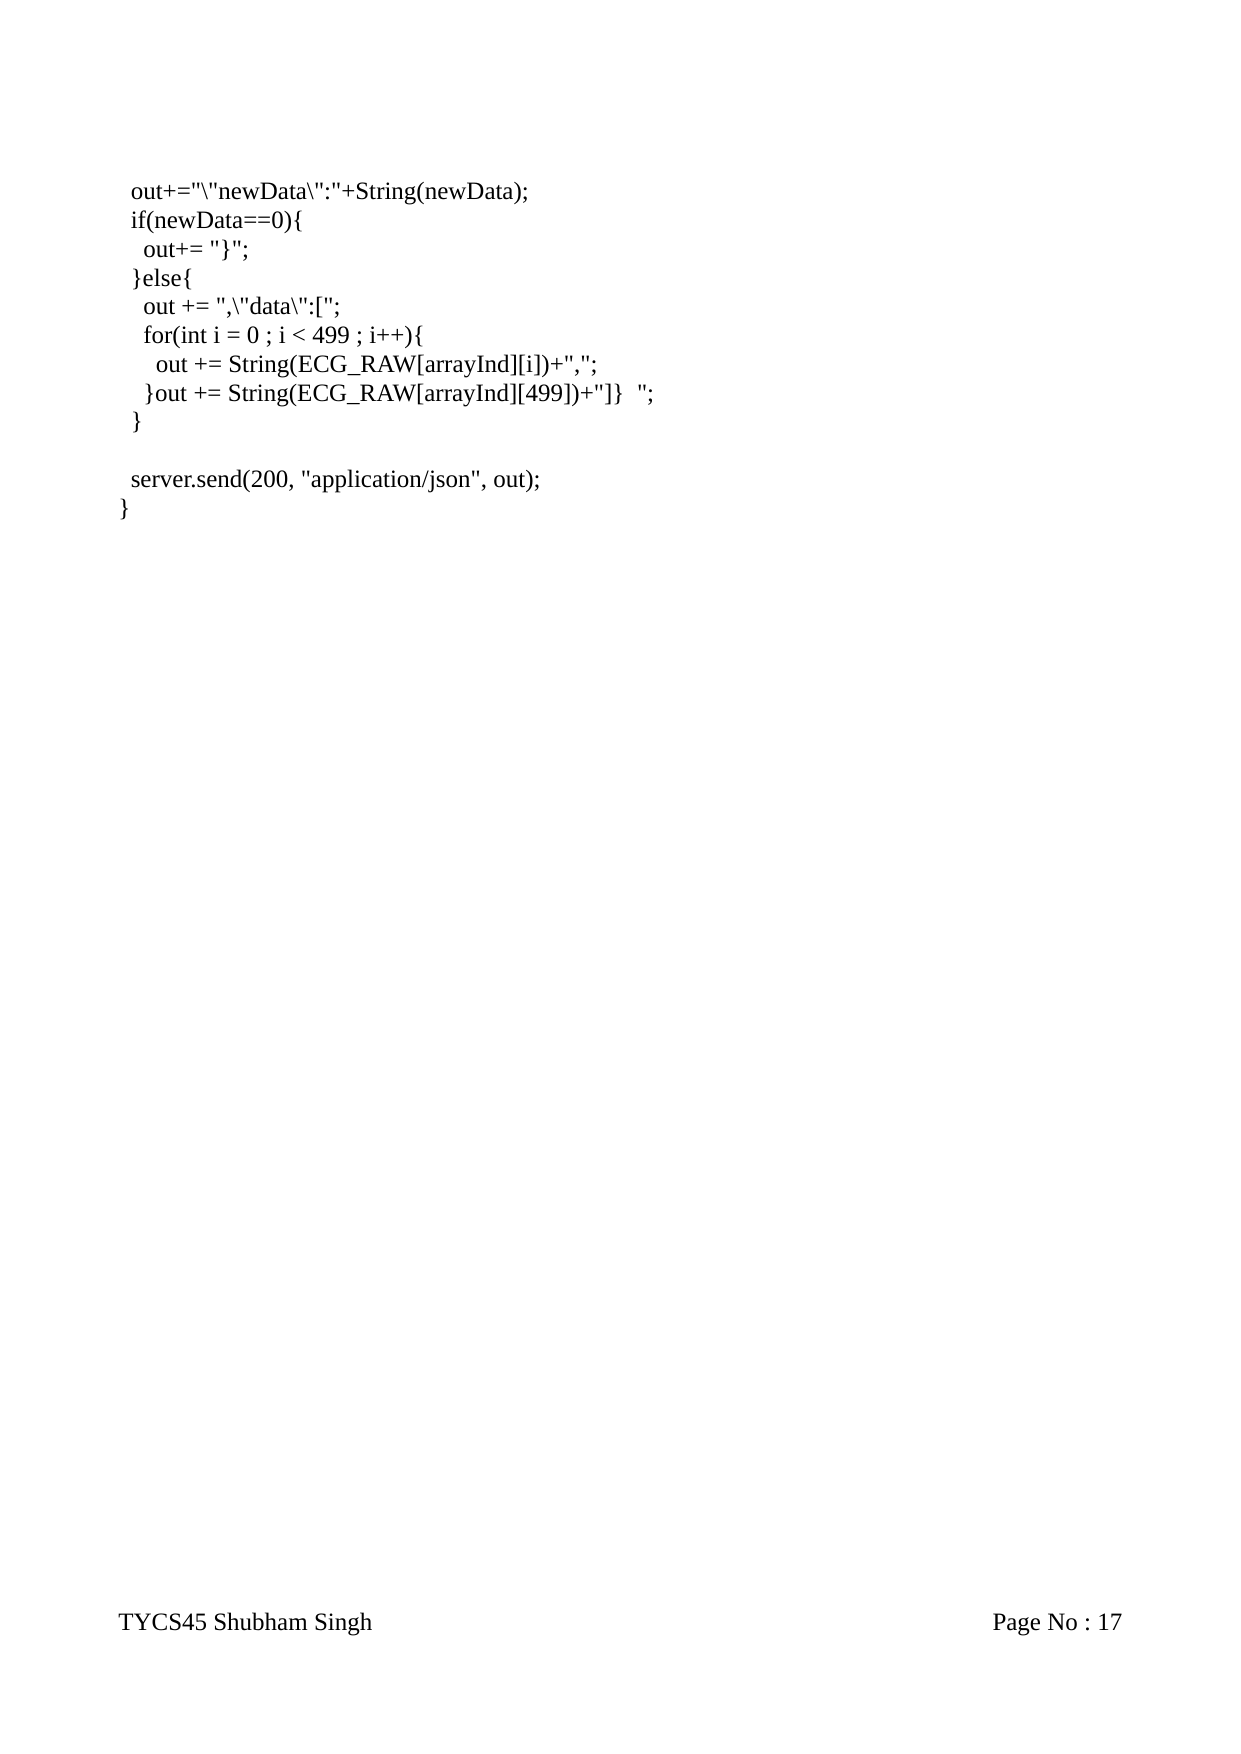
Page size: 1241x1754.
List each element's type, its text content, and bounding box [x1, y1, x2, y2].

text } [118, 493, 1122, 521]
text if(newData==0){ [118, 205, 1122, 234]
text for(int i = 0 ; i < 499 ; i++){ [118, 320, 1122, 349]
text out += ",\"data\":["; [118, 291, 1122, 320]
text } [118, 406, 1122, 435]
text }out += String(ECG_RAW[arrayInd][499])+"]} "; [118, 378, 1122, 406]
text }else{ [118, 263, 1122, 291]
text out+="\"newData\":"+String(newData); [118, 176, 1122, 205]
text server.send(200, "application/json", out); [118, 464, 1122, 493]
text out+= "}"; [118, 234, 1122, 263]
text out += String(ECG_RAW[arrayInd][i])+","; [118, 349, 1122, 378]
